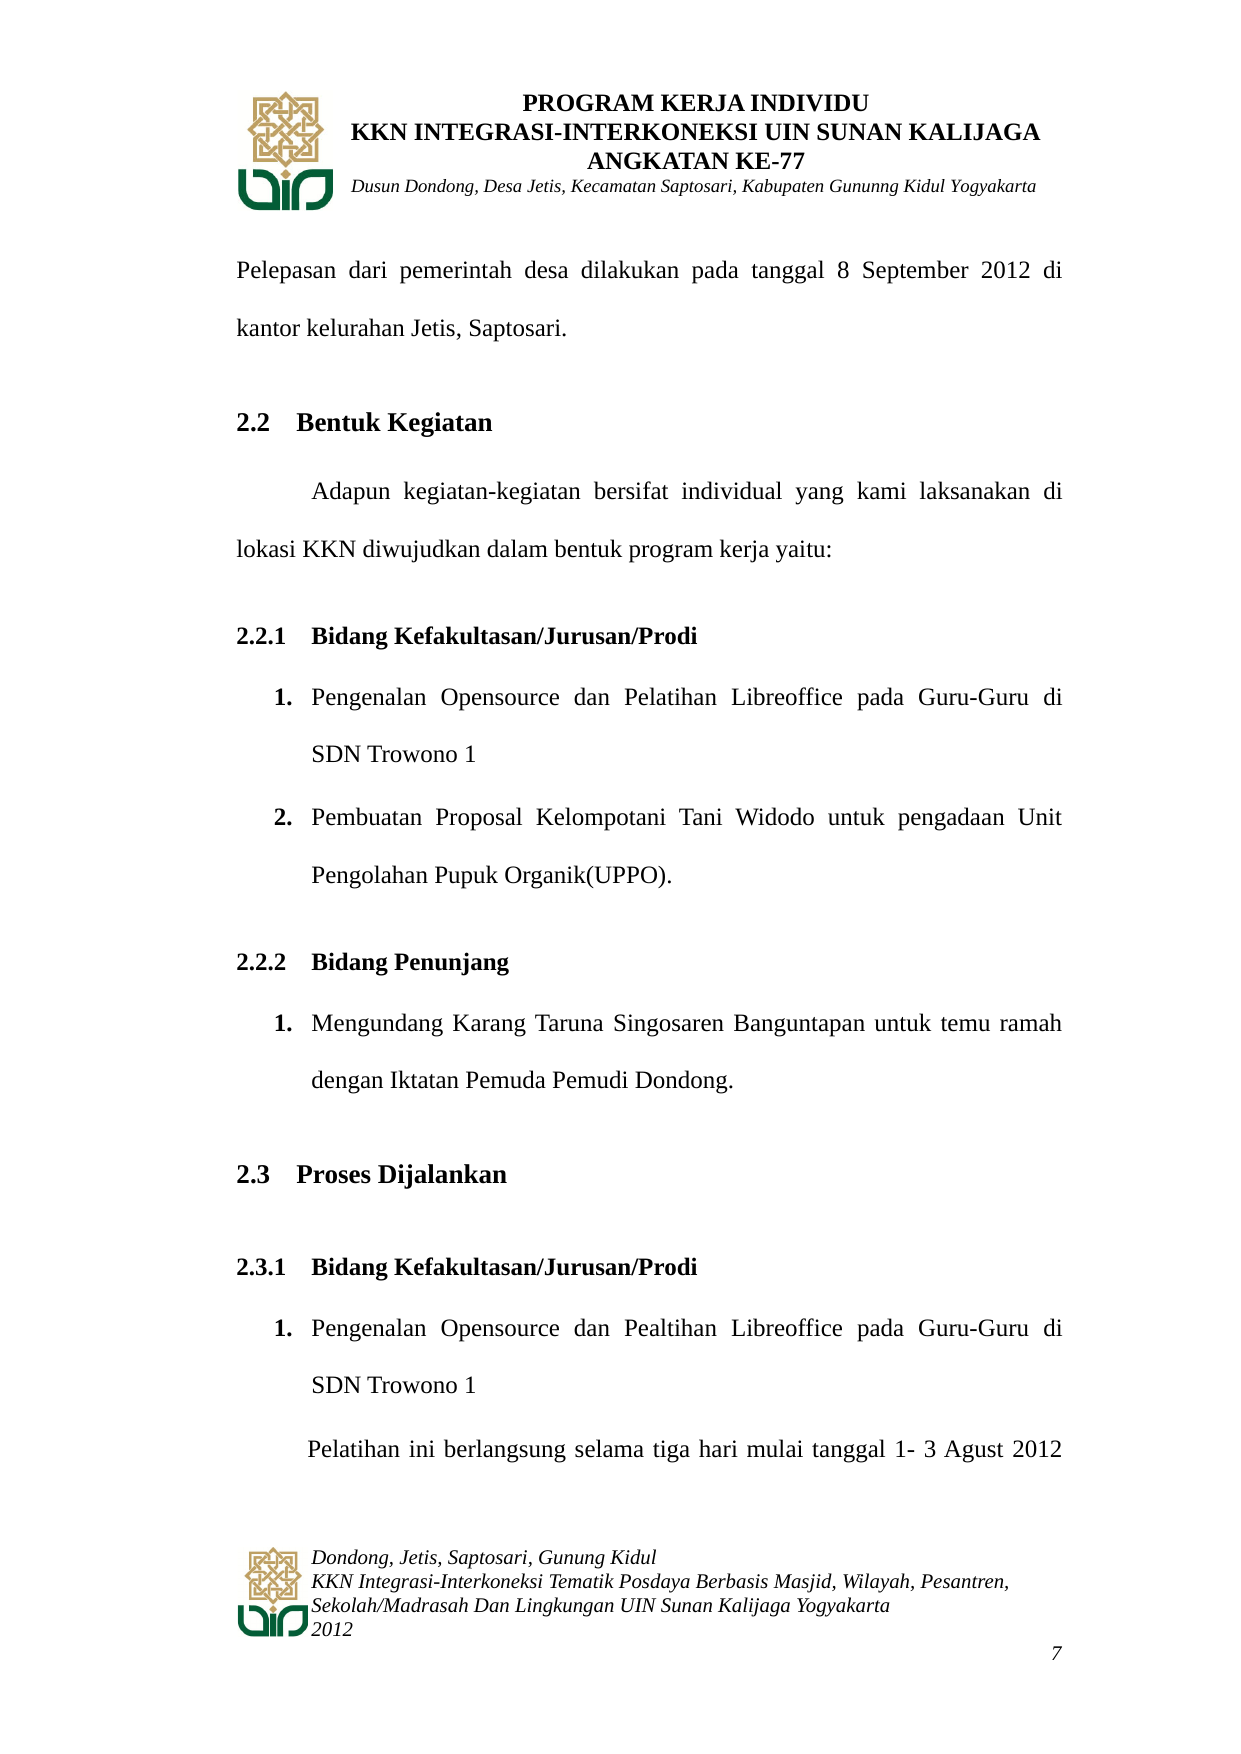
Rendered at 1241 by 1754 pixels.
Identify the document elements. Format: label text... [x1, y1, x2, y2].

text Pelepasan dari pemerintah desa dilakukan pada tanggal 8 September 2012 di kantor kelurahan Jetis, Saptosari. [236, 255, 1063, 342]
subtitle Bidang Kefakultasan/Jurusan/Prodi [236, 621, 1063, 649]
subtitle Proses Dijalankan [236, 1158, 1063, 1189]
text Adapun kegiatan-kegiatan bersifat individual yang kami laksanakan di lokasi KKN diwujudkan dalam bentuk program kerja yaitu: [236, 476, 1063, 562]
subtitle Bidang Penunjang [236, 947, 1063, 976]
subtitle Bidang Kefakultasan/Jurusan/Prodi [236, 1252, 1063, 1281]
list Pembuatan Proposal Kelompotani Tani Widodo untuk pengadaan Unit Pengolahan Pupuk Organik(UPPO). [274, 802, 1063, 889]
subtitle Bentuk Kegiatan [236, 406, 1063, 437]
text Pelatihan ini berlangsung selama tiga hari mulai tanggal 1- 3 Agust 2012 [236, 1434, 1063, 1463]
list Pengenalan Opensource dan Pelatihan Libreoffice pada Guru-Guru di SDN Trowono 1 [274, 682, 1063, 768]
picture [237, 1547, 308, 1637]
list Mengundang Karang Taruna Singosaren Banguntapan untuk temu ramah dengan Iktatan Pemuda Pemudi Dondong. [274, 1008, 1063, 1094]
list Pengenalan Opensource dan Pealtihan Libreoffice pada Guru-Guru di SDN Trowono 1 [274, 1313, 1063, 1399]
picture [237, 90, 334, 211]
